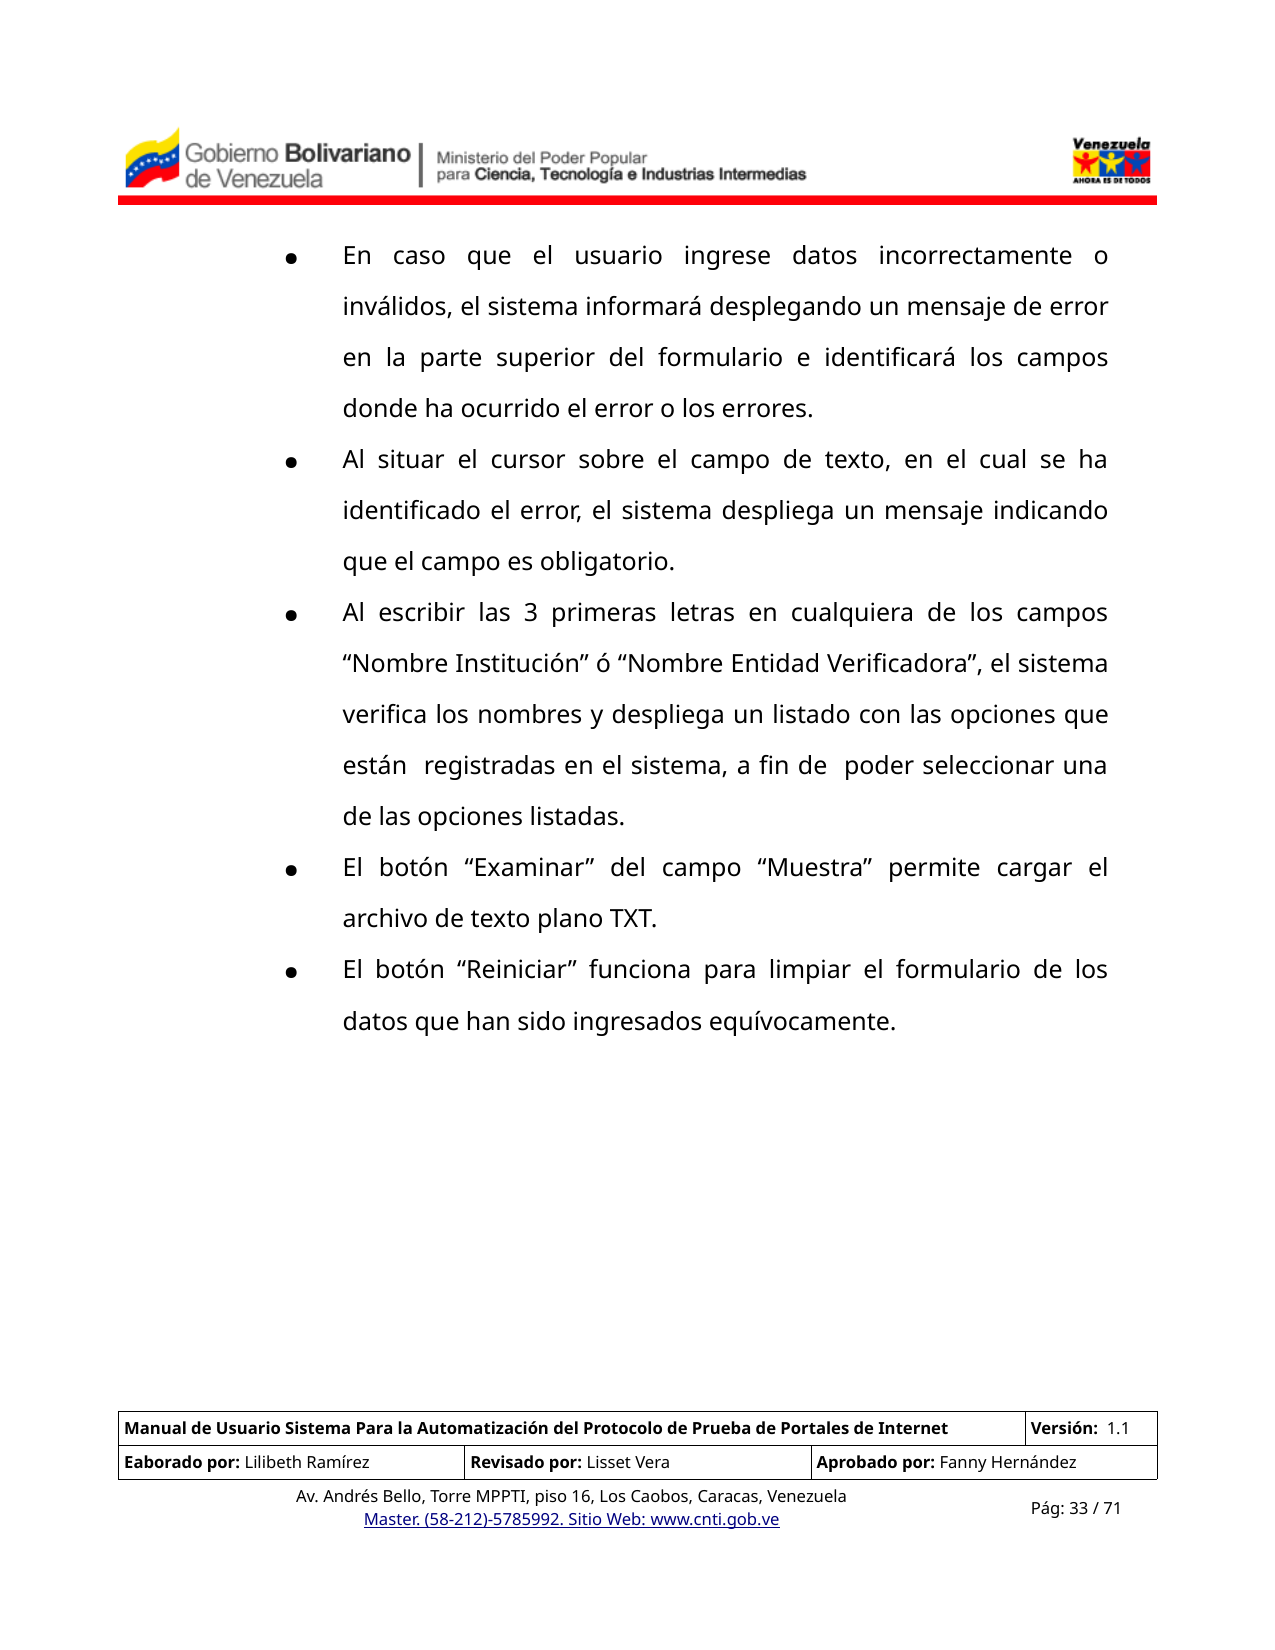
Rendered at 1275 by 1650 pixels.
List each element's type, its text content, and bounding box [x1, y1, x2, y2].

list El botón “Reiniciar” funciona para limpiar el formulario de los datos que han sido ingresados equívocamente. [283, 952, 1109, 1037]
list En caso que el usuario ingrese datos incorrectamente o inválidos, el sistema informará desplegando un mensaje de error en la parte superior del formulario e identificará los campos donde ha ocurrido el error o los errores. [283, 238, 1109, 425]
list Al situar el cursor sobre el campo de texto, en el cual se ha identificado el error, el sistema despliega un mensaje indicando que el campo es obligatorio. [283, 442, 1109, 578]
list El botón “Examinar” del campo “Muestra” permite cargar el archivo de texto plano TXT. [283, 850, 1109, 935]
list Al escribir las 3 primeras letras en cualquiera de los campos “Nombre Institución” ó “Nombre Entidad Verificadora”, el sistema verifica los nombres y despliega un listado con las opciones que están registradas en el sistema, a fin de poder seleccionar una de las opciones listadas. [283, 595, 1109, 833]
picture [118, 119, 1157, 205]
